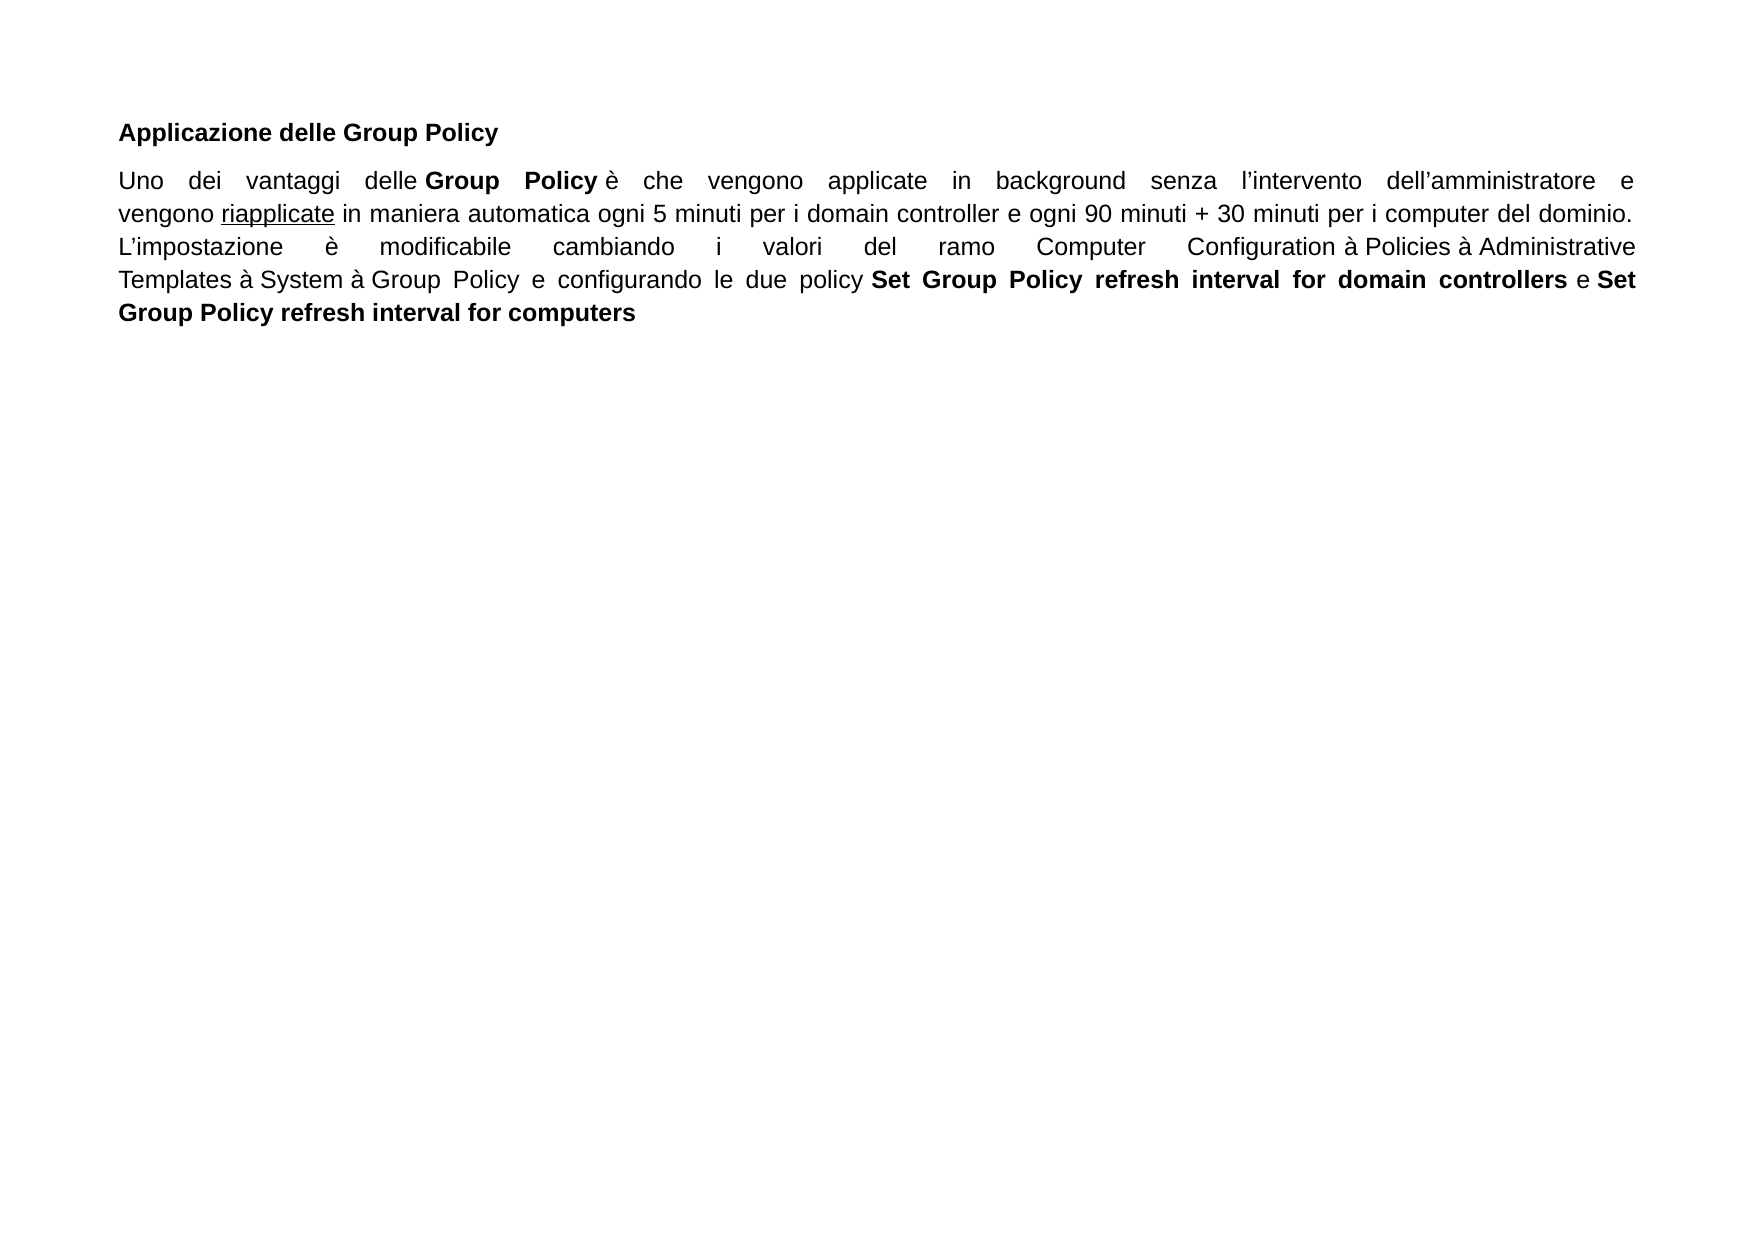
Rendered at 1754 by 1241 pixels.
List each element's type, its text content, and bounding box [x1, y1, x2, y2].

text Applicazione delle Group Policy [118, 118, 1636, 147]
text Uno dei vantaggi delle Group Policy è che vengono applicate in background senza l’intervento dell’amministratore e vengono riapplicate in maniera automatica ogni 5 minuti per i domain controller e ogni 90 minuti + 30 minuti per i computer del dominio. L’impostazione è modificabile cambiando i valori del ramo Computer Configuration à Policies à Administrative Templates à System à Group Policy e configurando le due policy Set Group Policy refresh interval for domain controllers e Set Group Policy refresh interval for computers [118, 166, 1636, 327]
